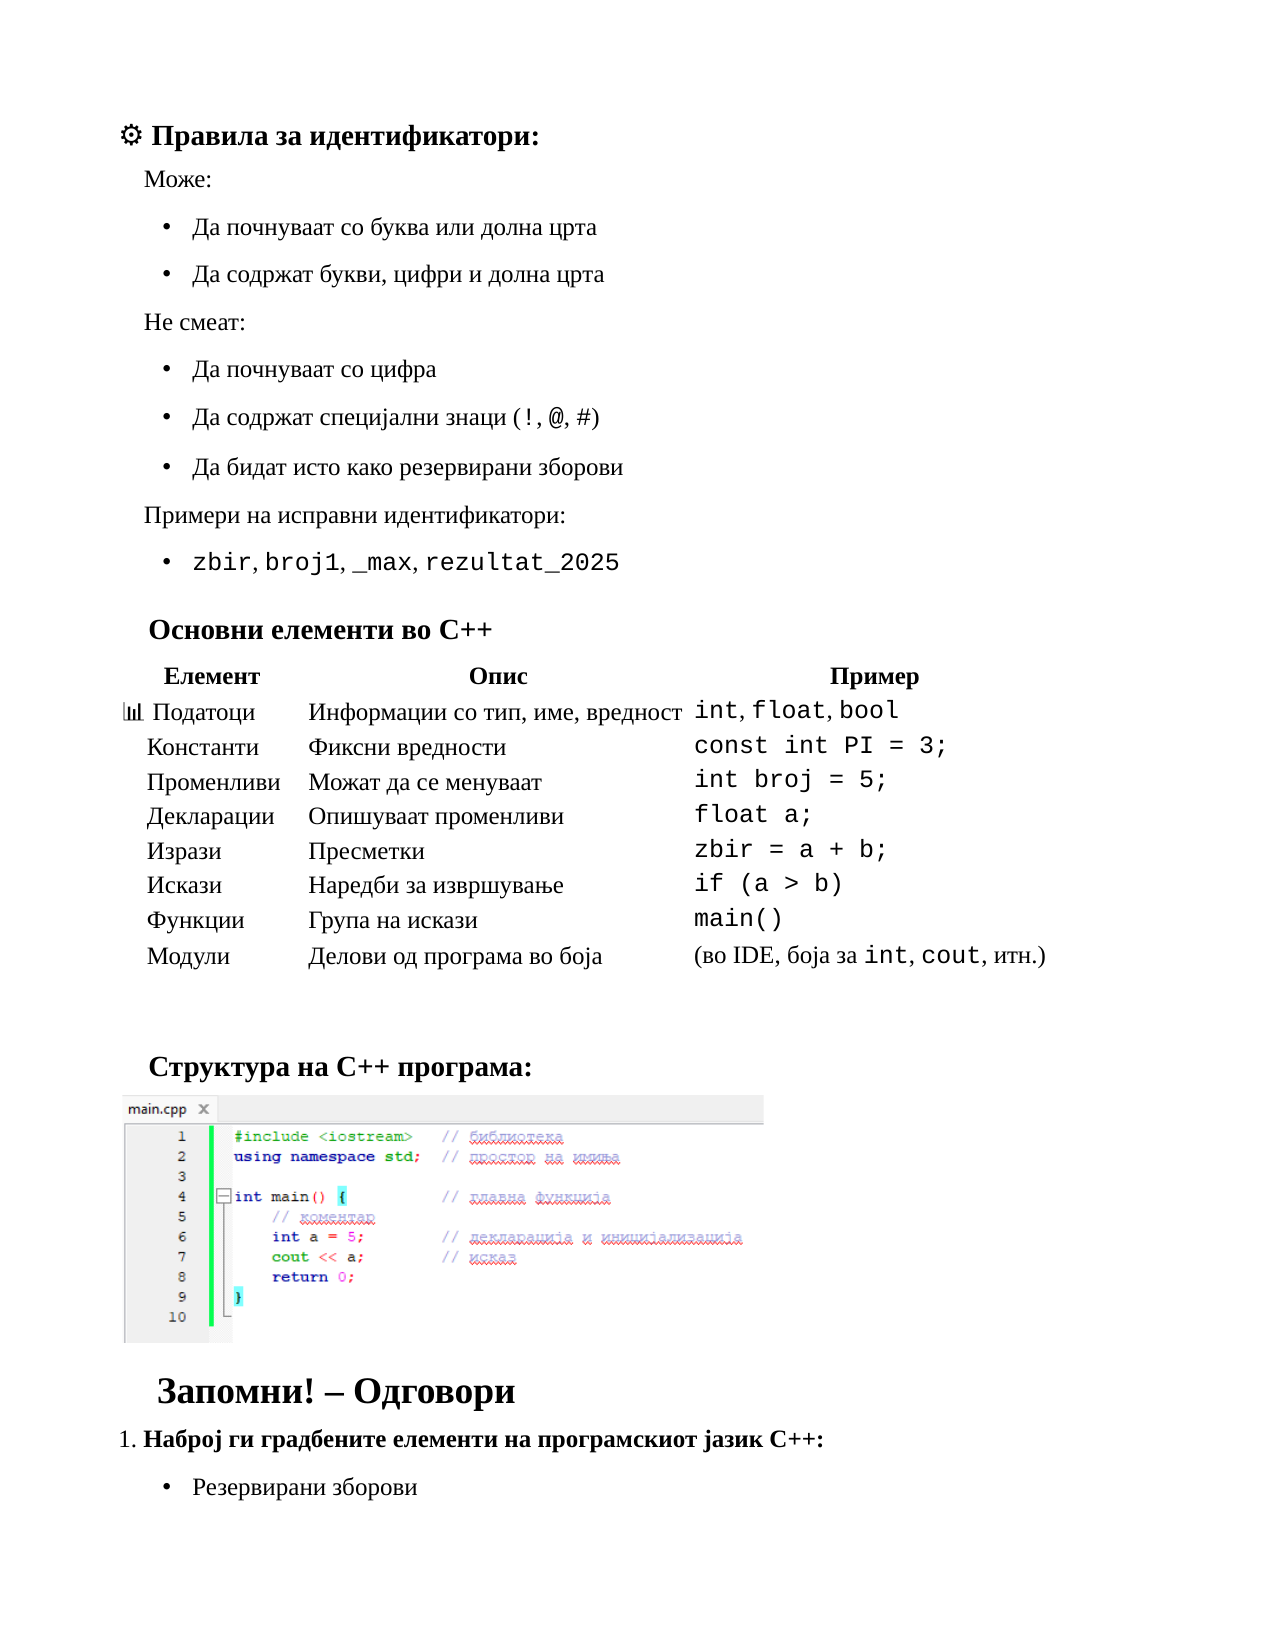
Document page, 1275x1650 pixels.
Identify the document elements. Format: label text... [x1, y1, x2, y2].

table_cell (во IDE, боја за int, cout, итн.) [691, 937, 1058, 973]
table_cell if (a > b) [691, 868, 1058, 902]
subtitle 🧱 Структура на C++ програма: [118, 1049, 1157, 1082]
subtitle 📌 Запомни! – Одговори [118, 1368, 1157, 1412]
table_cell 📄 Декларации [118, 799, 305, 833]
table_cell Информации со тип, име, вредност [305, 693, 691, 729]
table_cell ➗ Изрази [118, 833, 305, 868]
table_cell int, float, bool [691, 693, 1058, 729]
text 1️. Наброј ги градбените елементи на програмскиот јазик C++: [118, 1424, 1157, 1453]
table_cell Пресметки [305, 833, 691, 868]
table_cell 🧱 Модули [118, 937, 305, 973]
list Да почнуваат со цифра [162, 354, 1157, 383]
table_header Опис [305, 658, 691, 693]
table_cell Наредби за извршување [305, 868, 691, 902]
list Да бидат исто како резервирани зборови [162, 452, 1157, 481]
table_cell int broj = 5; [691, 764, 1058, 798]
table_cell Фиксни вредности [305, 729, 691, 764]
subtitle ⚙️ Правила за идентификатори: [118, 118, 1157, 152]
text ✅ Може: [118, 164, 1157, 193]
text ❌ Не смеат: [118, 307, 1157, 336]
text ✅ Примери на исправни идентификатори: [118, 500, 1157, 528]
table_header Пример [691, 658, 1058, 693]
table_cell Можат да се менуваат [305, 764, 691, 798]
table_cell 📊 Податоци [118, 693, 305, 729]
table_cell const int PI = 3; [691, 729, 1058, 764]
list Да содржат специјални знаци (!, @, #) [162, 402, 1157, 433]
picture [122, 1095, 764, 1343]
table_cell main() [691, 902, 1058, 937]
list Да содржат букви, цифри и долна црта [162, 259, 1157, 288]
table_cell Делови од програма во боја [305, 937, 691, 973]
table_cell Опишуваат променливи [305, 799, 691, 833]
list Резервирани зборови [162, 1472, 1157, 1501]
table_cell zbir = a + b; [691, 833, 1058, 868]
table_cell ✅ Искази [118, 868, 305, 902]
table_header Елемент [118, 658, 305, 693]
subtitle 🧩 Основни елементи во C++ [118, 612, 1157, 646]
table_cell 🧷 Константи [118, 729, 305, 764]
table_cell float a; [691, 799, 1058, 833]
table_cell 📞 Функции [118, 902, 305, 937]
table_cell 🔁 Променливи [118, 764, 305, 798]
list Да почнуваат со буква или долна црта [162, 212, 1157, 241]
table_cell Група на искази [305, 902, 691, 937]
list zbir, broj1, _max, rezultat_2025 [162, 547, 1157, 578]
